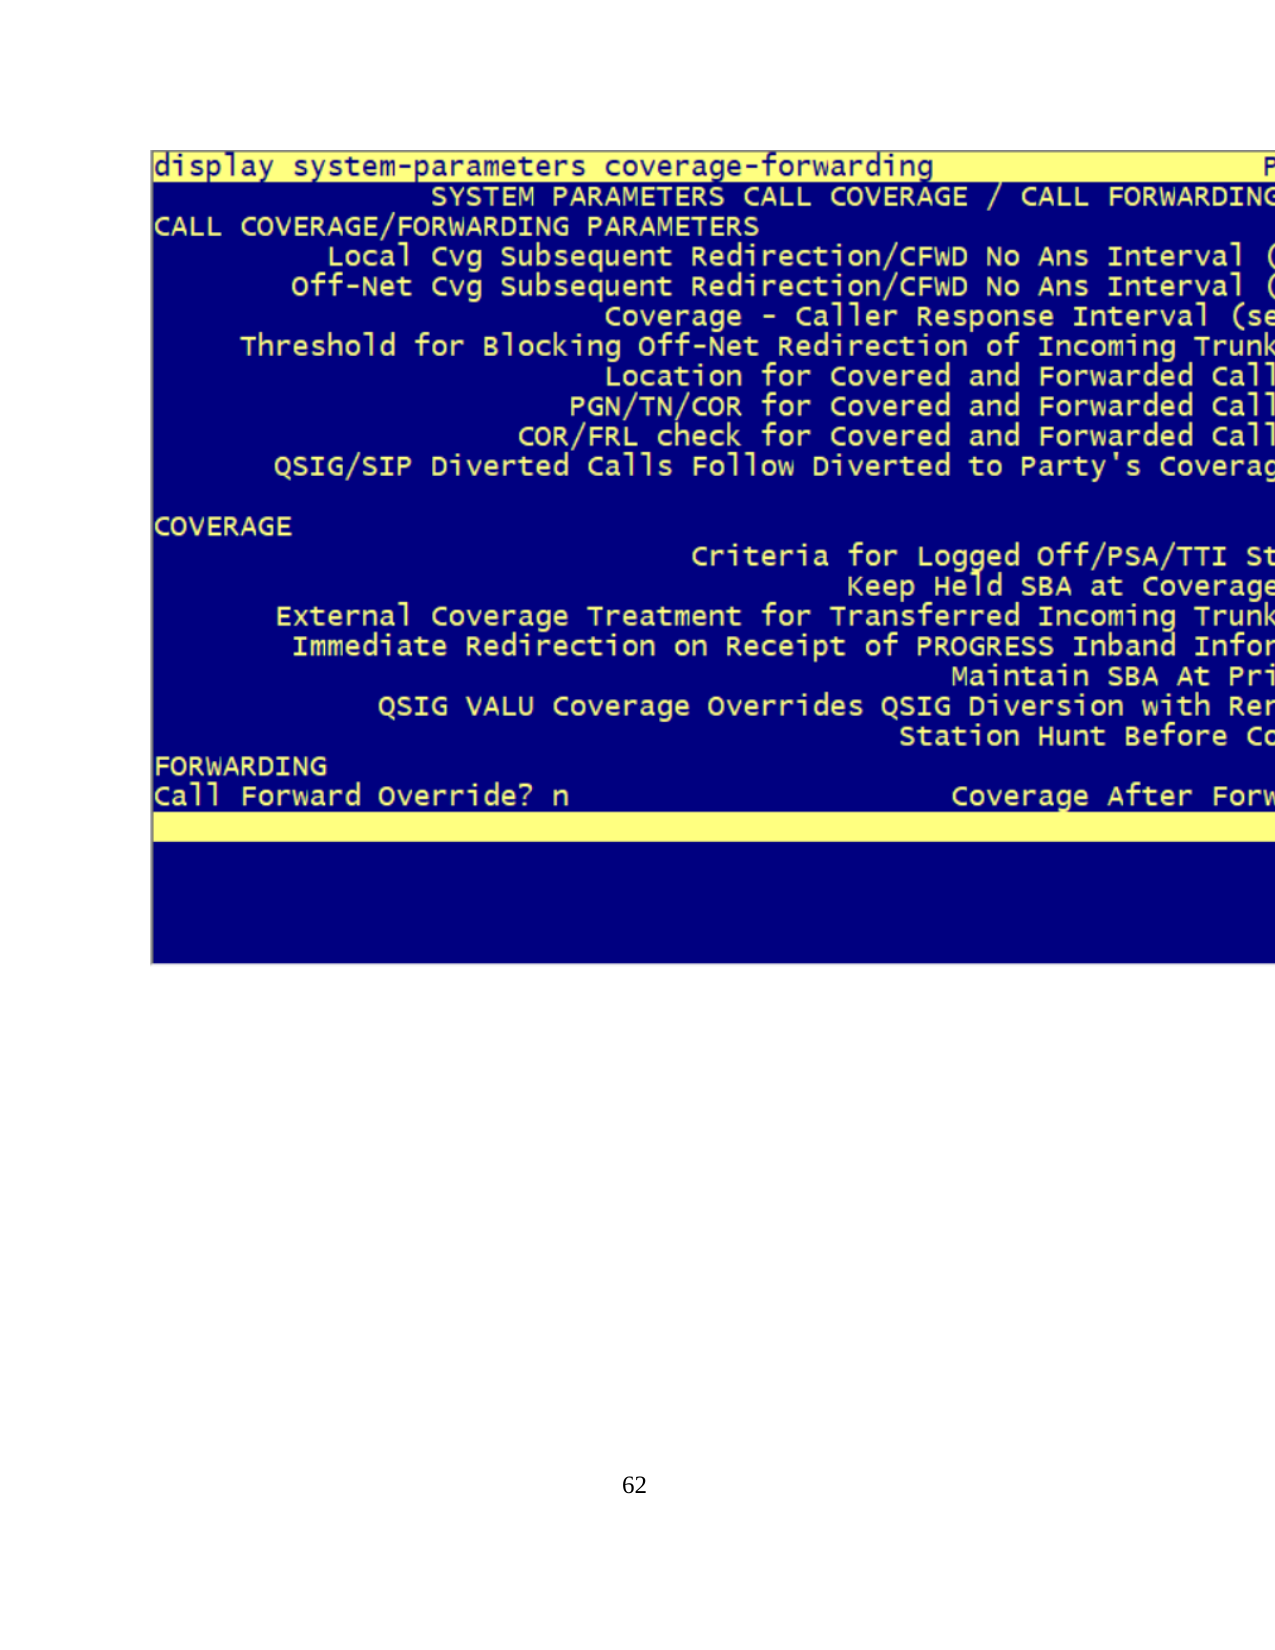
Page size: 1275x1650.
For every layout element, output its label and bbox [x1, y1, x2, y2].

picture [150, 150, 1275, 967]
